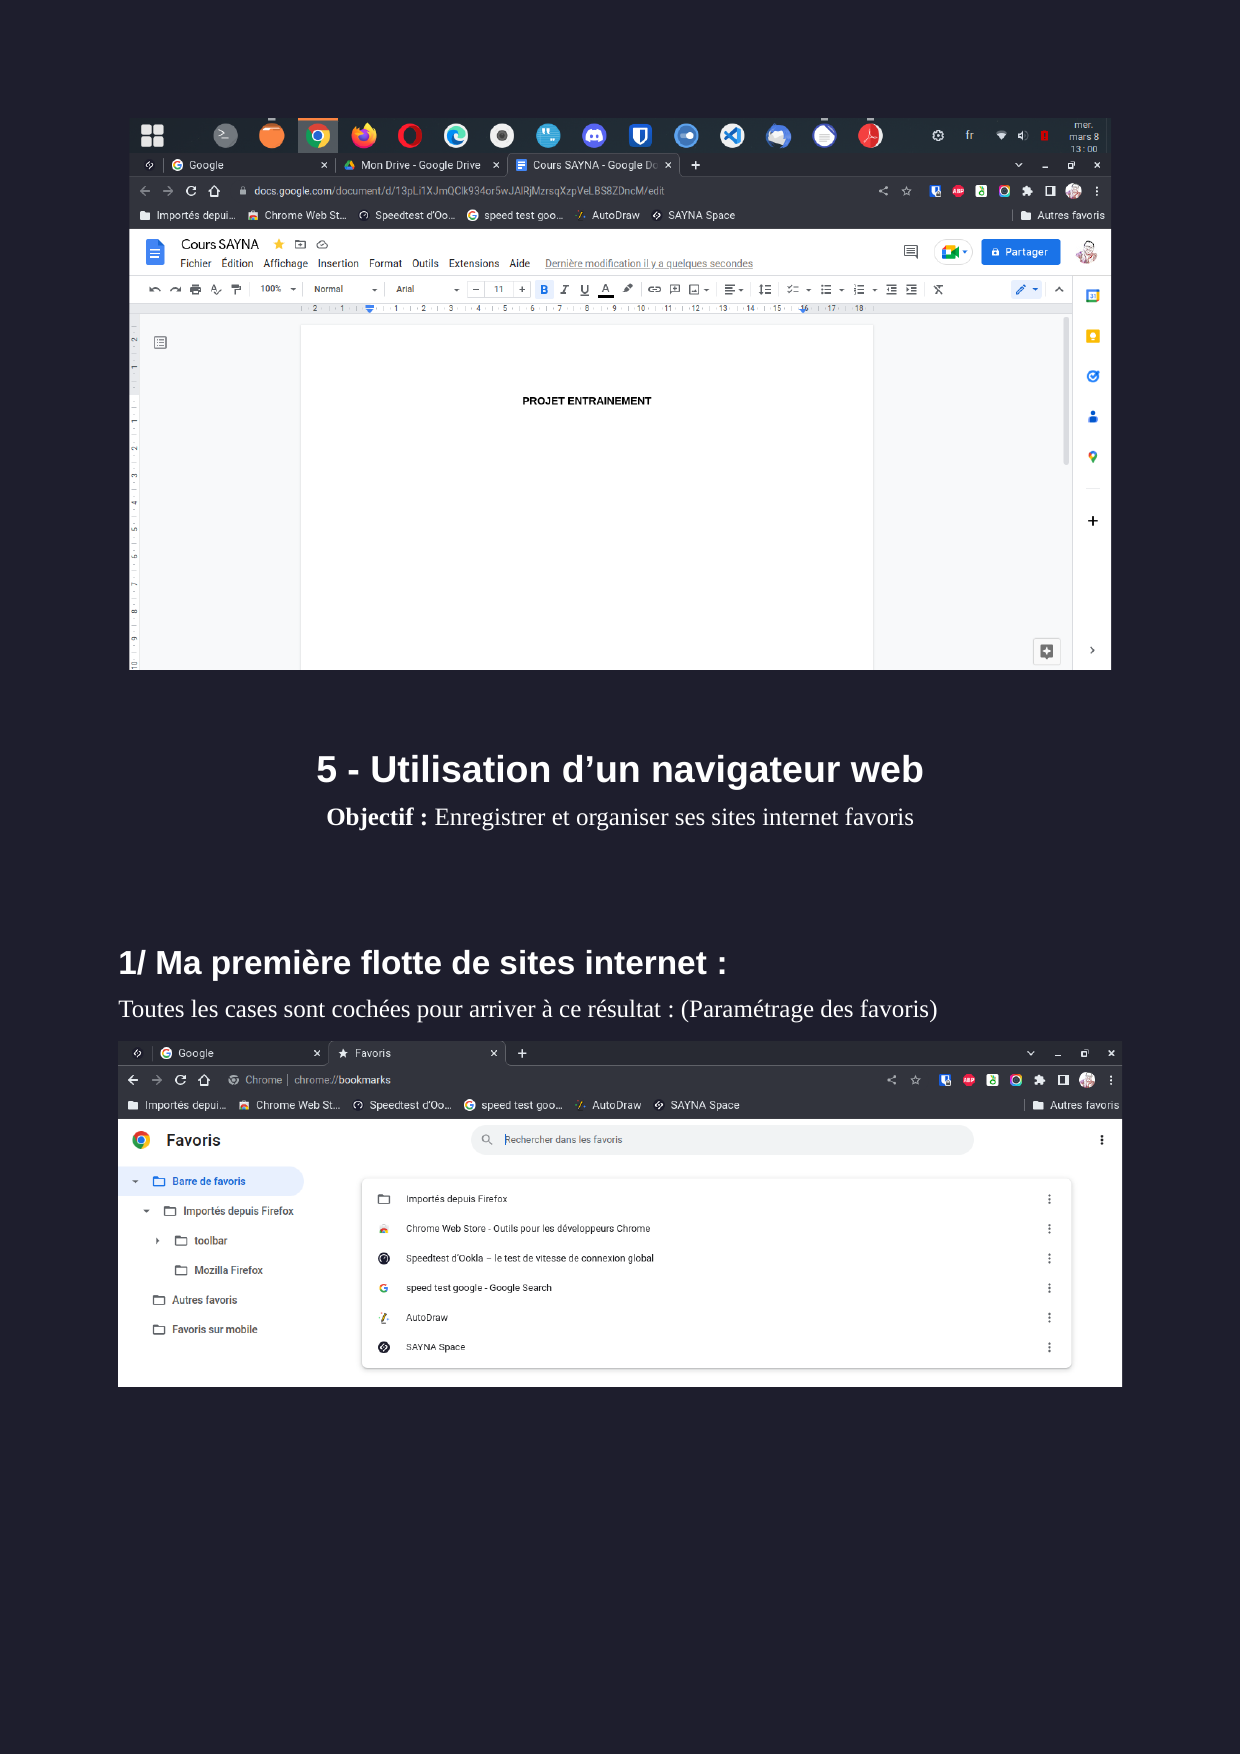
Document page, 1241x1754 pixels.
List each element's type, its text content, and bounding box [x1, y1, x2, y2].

text Toutes les cases sont cochées pour arriver à ce résultat : (Paramétrage des favoris) [118, 994, 1122, 1022]
subtitle 5 - Utilisation d’un navigateur web [118, 747, 1122, 790]
subtitle 1/ Ma première flotte de sites internet : [118, 943, 1122, 981]
picture [129, 118, 1112, 670]
text Objectif : Enregistrer et organiser ses sites internet favoris [118, 802, 1122, 831]
picture [118, 1041, 1123, 1387]
